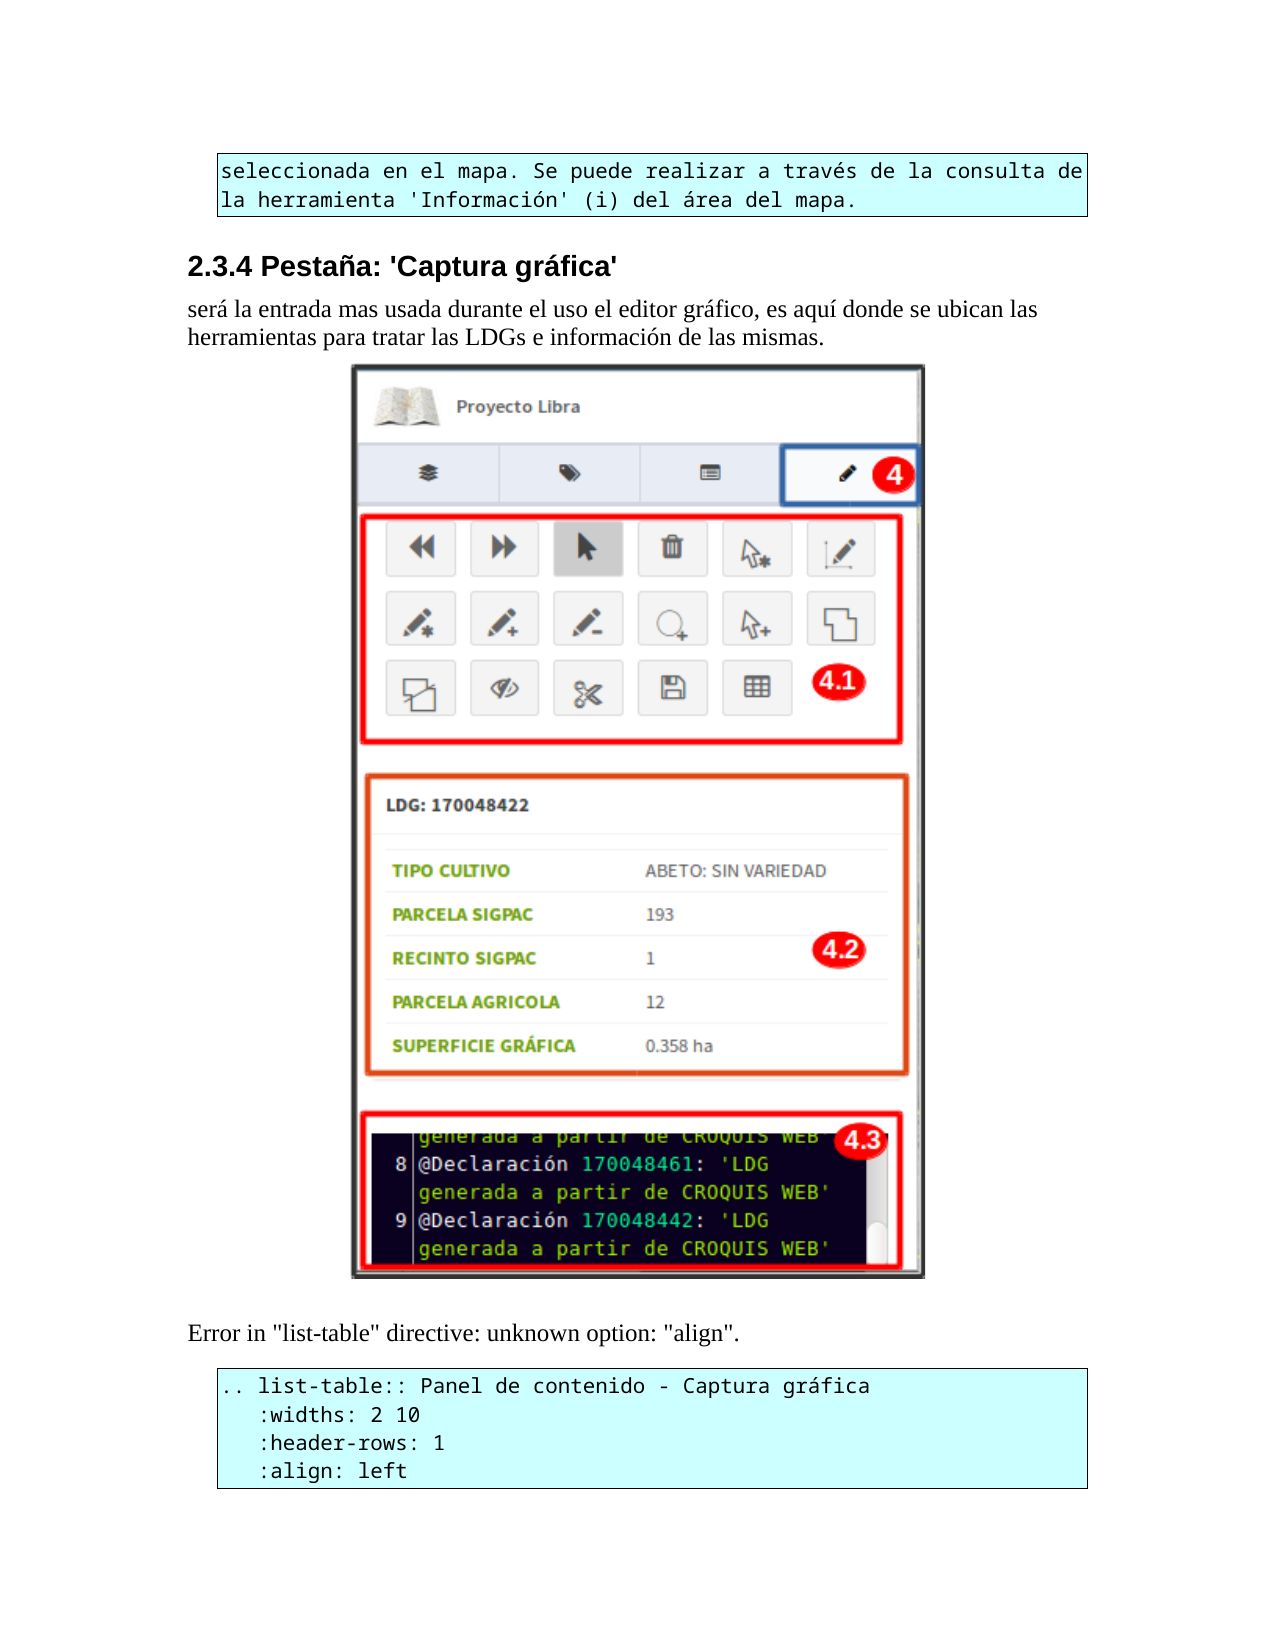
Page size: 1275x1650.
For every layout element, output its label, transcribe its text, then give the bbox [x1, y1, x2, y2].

text .. list-table:: Panel de contenido - Captura gráfica :widths: 2 10 :header-rows: 1 :align: left [218, 1369, 1087, 1488]
text Error in "list-table" directive: unknown option: "align". [187, 1319, 1087, 1347]
picture [350, 363, 926, 1279]
text será la entrada mas usada durante el uso el editor gráfico, es aquí donde se ubican las herramientas para tratar las LDGs e información de las mismas. [187, 295, 1087, 351]
text seleccionada en el mapa. Se puede realizar a través de la consulta de la herramienta 'Información' (i) del área del mapa. [218, 154, 1087, 216]
subtitle 2.3.4 Pestaña: 'Captura gráfica' [187, 250, 1087, 283]
